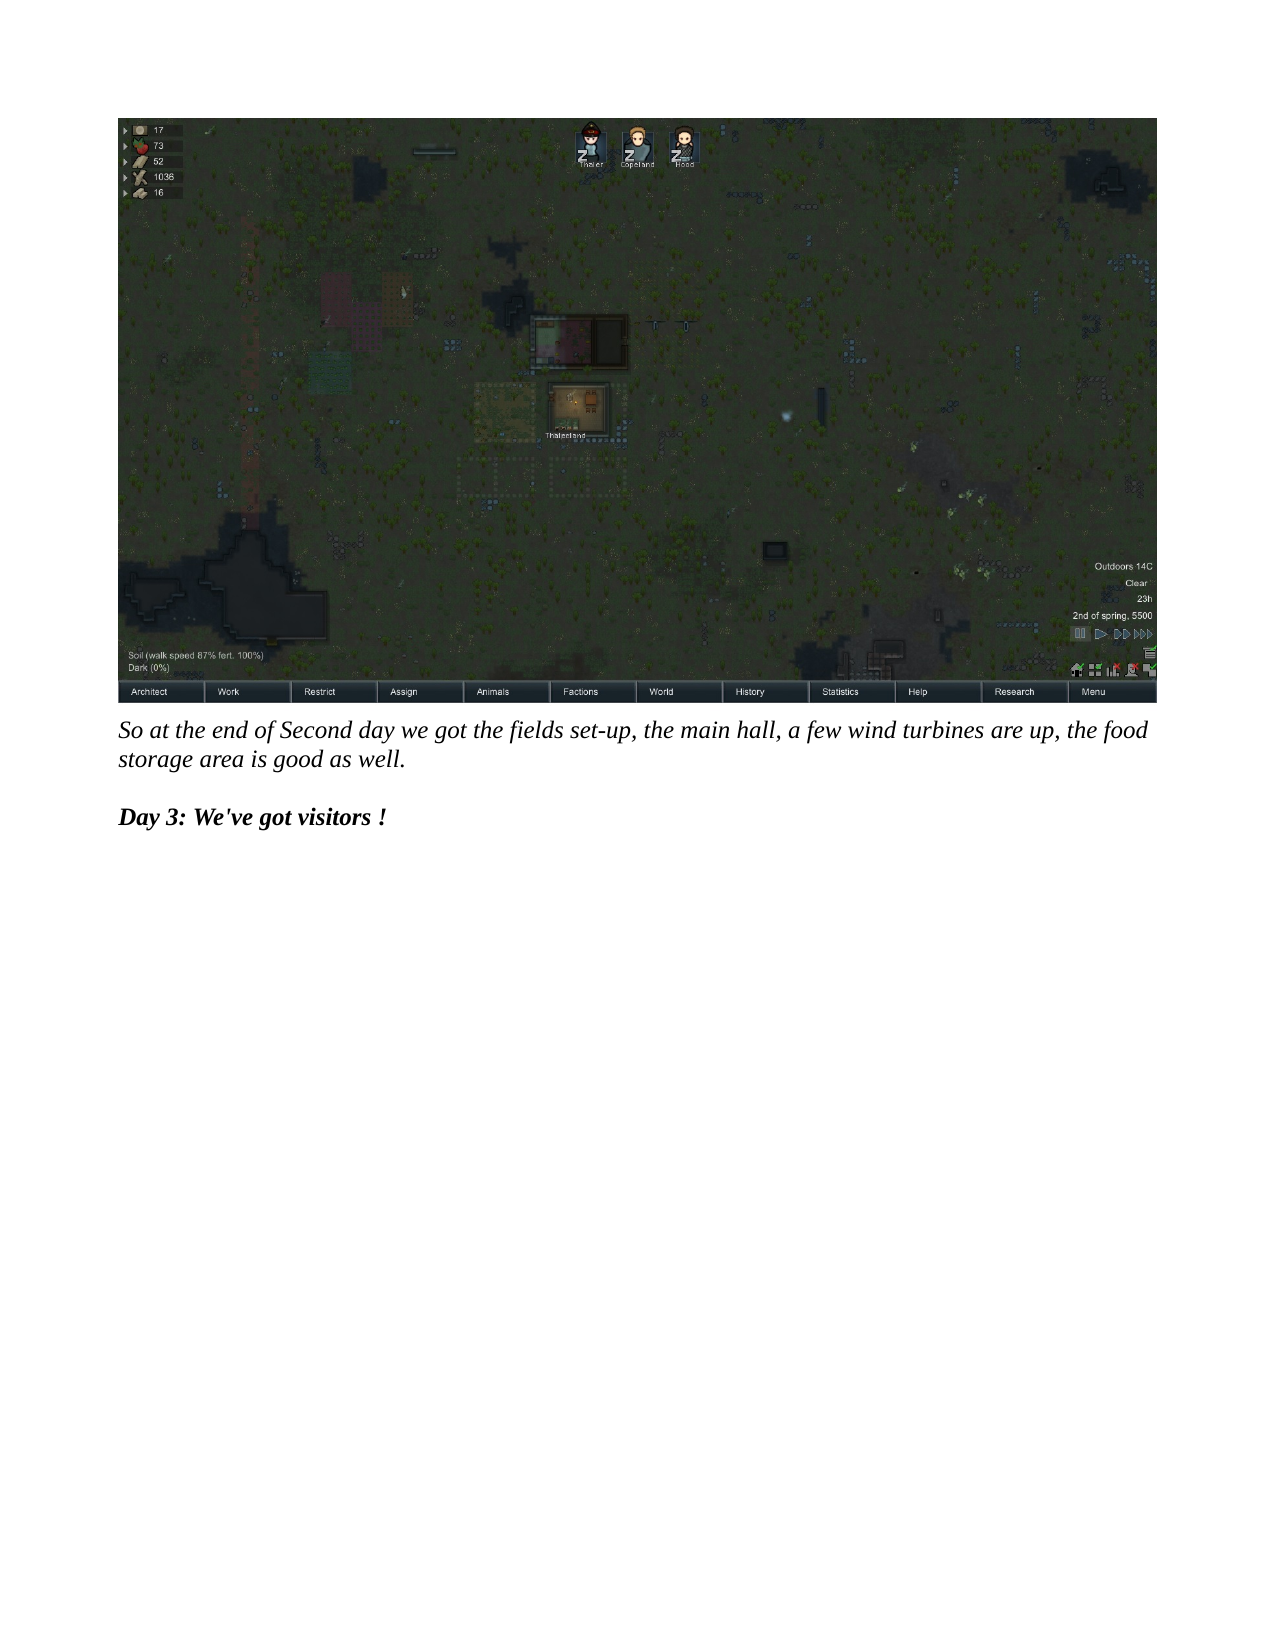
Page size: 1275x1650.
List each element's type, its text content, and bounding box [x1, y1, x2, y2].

picture [118, 118, 1157, 716]
text Day 3: We've got visitors ! [118, 802, 1157, 830]
text So at the end of Second day we got the fields set-up, the main hall, a few wind turbines are up, the food storage area is good as well. [118, 716, 1157, 773]
